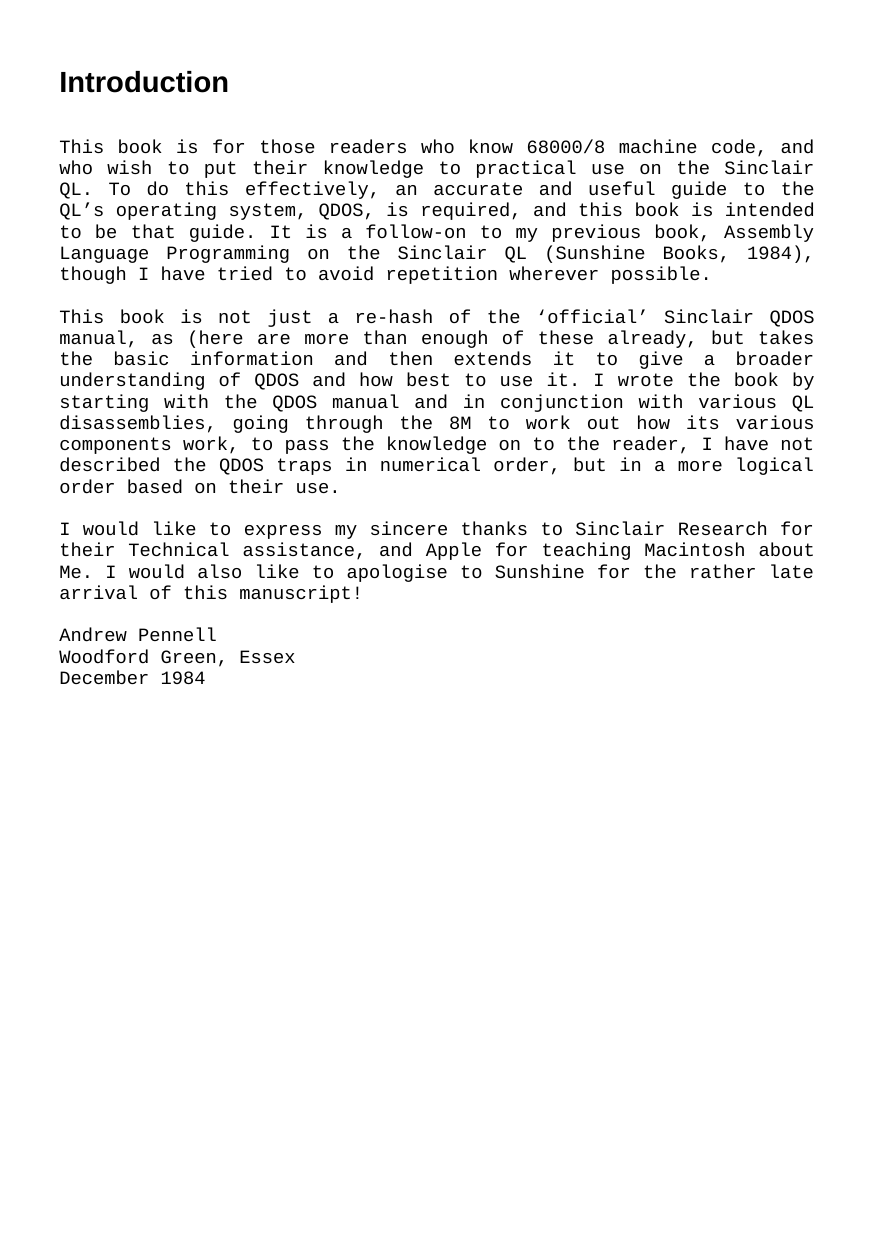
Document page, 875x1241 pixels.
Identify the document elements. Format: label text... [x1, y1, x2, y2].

text I would like to express my sincere thanks to Sinclair Research for their Technical assistance, and Apple for teaching Macintosh about Me. I would also like to apologise to Sunshine for the rather late arrival of this manuscript! [59, 520, 815, 605]
subtitle Introduction [59, 65, 815, 98]
text December 1984 [59, 669, 815, 690]
text Andrew Pennell [59, 626, 815, 647]
text Woodford Green, Essex [59, 647, 815, 669]
text This book is not just a re-hash of the ‘official’ Sinclair QDOS manual, as (here are more than enough of these already, but takes the basic information and then extends it to give a broader understanding of QDOS and how best to use it. I wrote the book by starting with the QDOS manual and in conjunction with various QL disassemblies, going through the 8M to work out how its various components work, to pass the knowledge on to the reader, I have not described the QDOS traps in numerical order, but in a more logical order based on their use. [59, 307, 815, 499]
text This book is for those readers who know 68000/8 machine code, and who wish to put their knowledge to practical use on the Sinclair QL. To do this effectively, an accurate and useful guide to the QL’s operating system, QDOS, is required, and this book is intended to be that guide. It is a follow-on to my previous book, Assembly Language Programming on the Sinclair QL (Sunshine Books, 1984), though I have tried to avoid repetition wherever possible. [59, 137, 815, 286]
